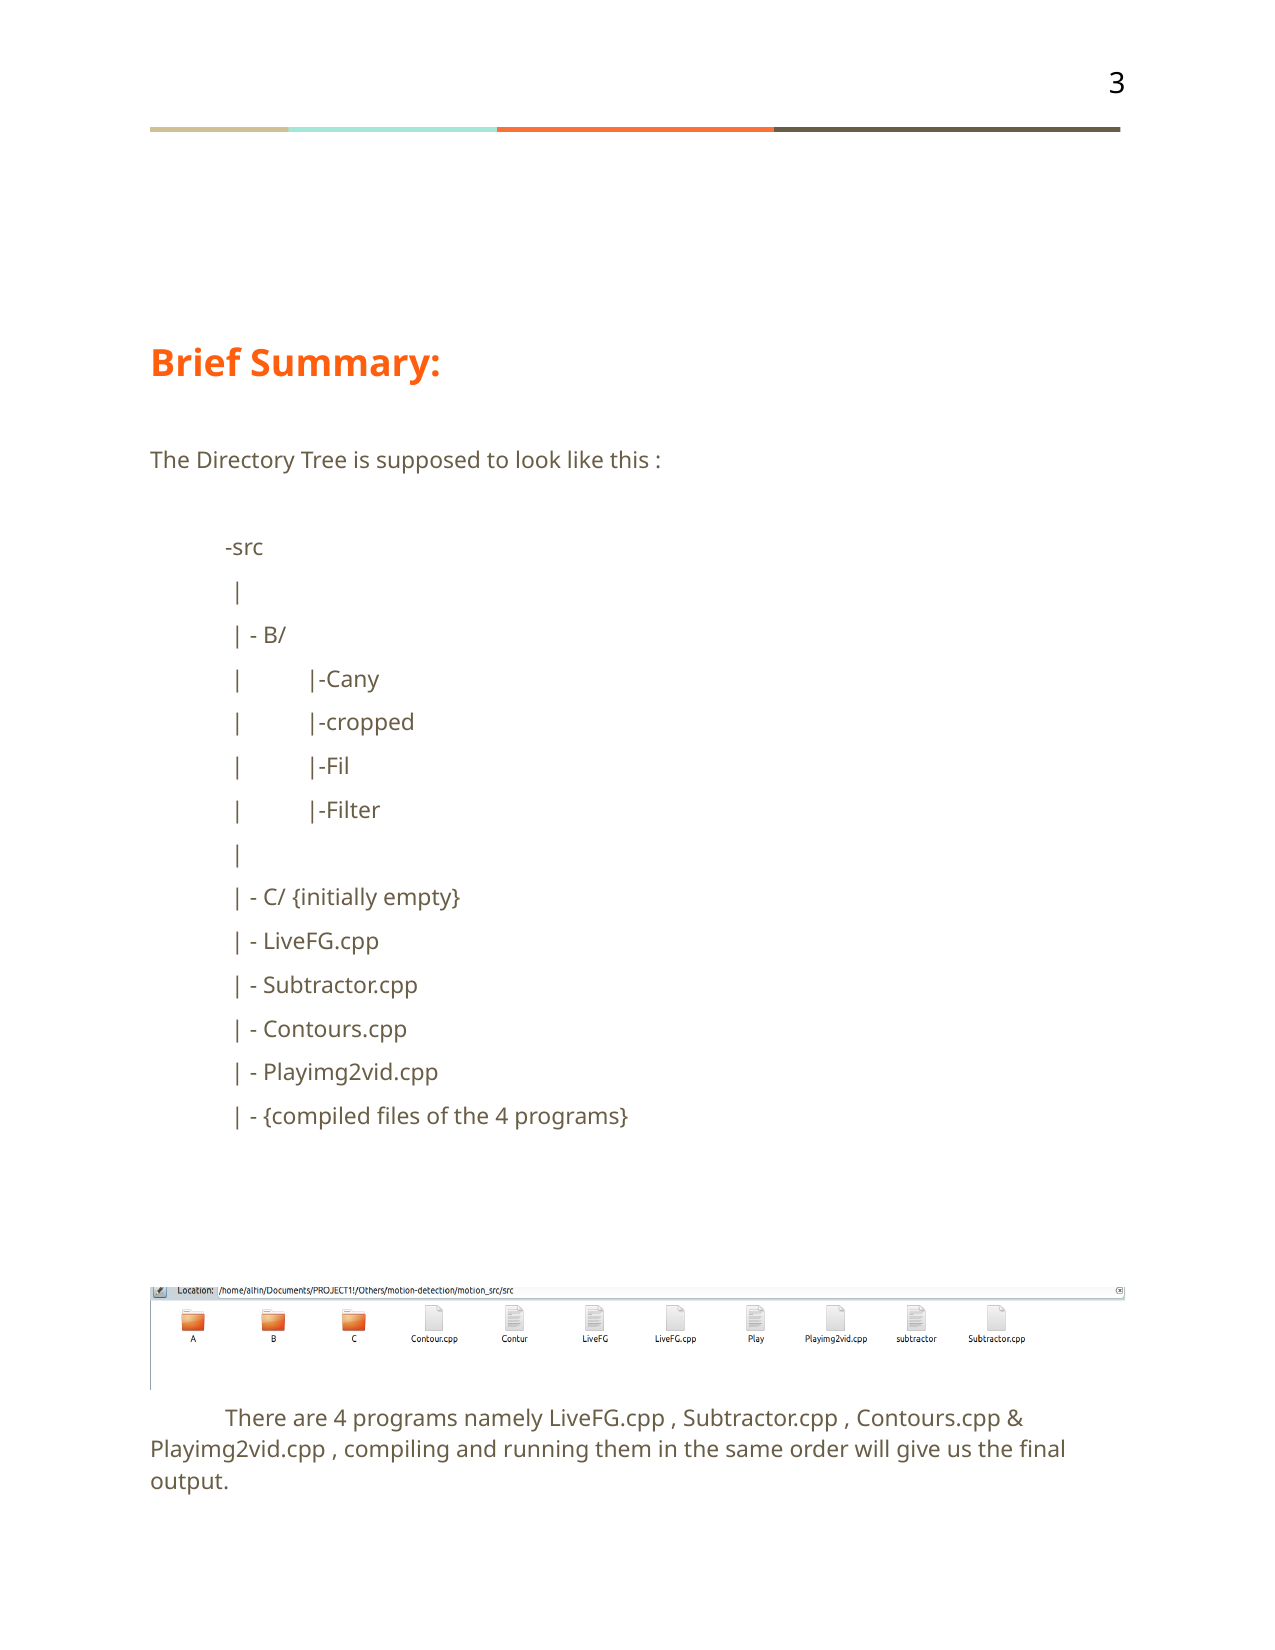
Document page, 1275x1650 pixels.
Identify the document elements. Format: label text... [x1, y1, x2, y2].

text | - B/ [150, 619, 1125, 650]
text | - Contours.cpp [150, 1013, 1125, 1044]
picture [150, 127, 1121, 132]
text | - C/ {initially empty} [150, 881, 1125, 913]
text -src [150, 531, 1125, 563]
text | [150, 575, 1125, 606]
text Brief Summary: [150, 337, 1125, 388]
text | |-Cany [150, 663, 1125, 694]
picture [150, 1287, 1125, 1390]
text | - Subtractor.cpp [150, 969, 1125, 1000]
text The Directory Tree is supposed to look like this : [150, 444, 1125, 475]
text | |-Filter [150, 794, 1125, 825]
text | - Playimg2vid.cpp [150, 1056, 1125, 1088]
text | - LiveFG.cpp [150, 925, 1125, 956]
text | - {compiled files of the 4 programs} [150, 1100, 1125, 1131]
text There are 4 programs namely LiveFG.cpp , Subtractor.cpp , Contours.cpp & Playimg2vid.cpp , compiling and running them in the same order will give us the final output. [150, 1402, 1125, 1496]
text | |-Fil [150, 750, 1125, 781]
text | |-cropped [150, 706, 1125, 738]
text | [150, 838, 1125, 869]
